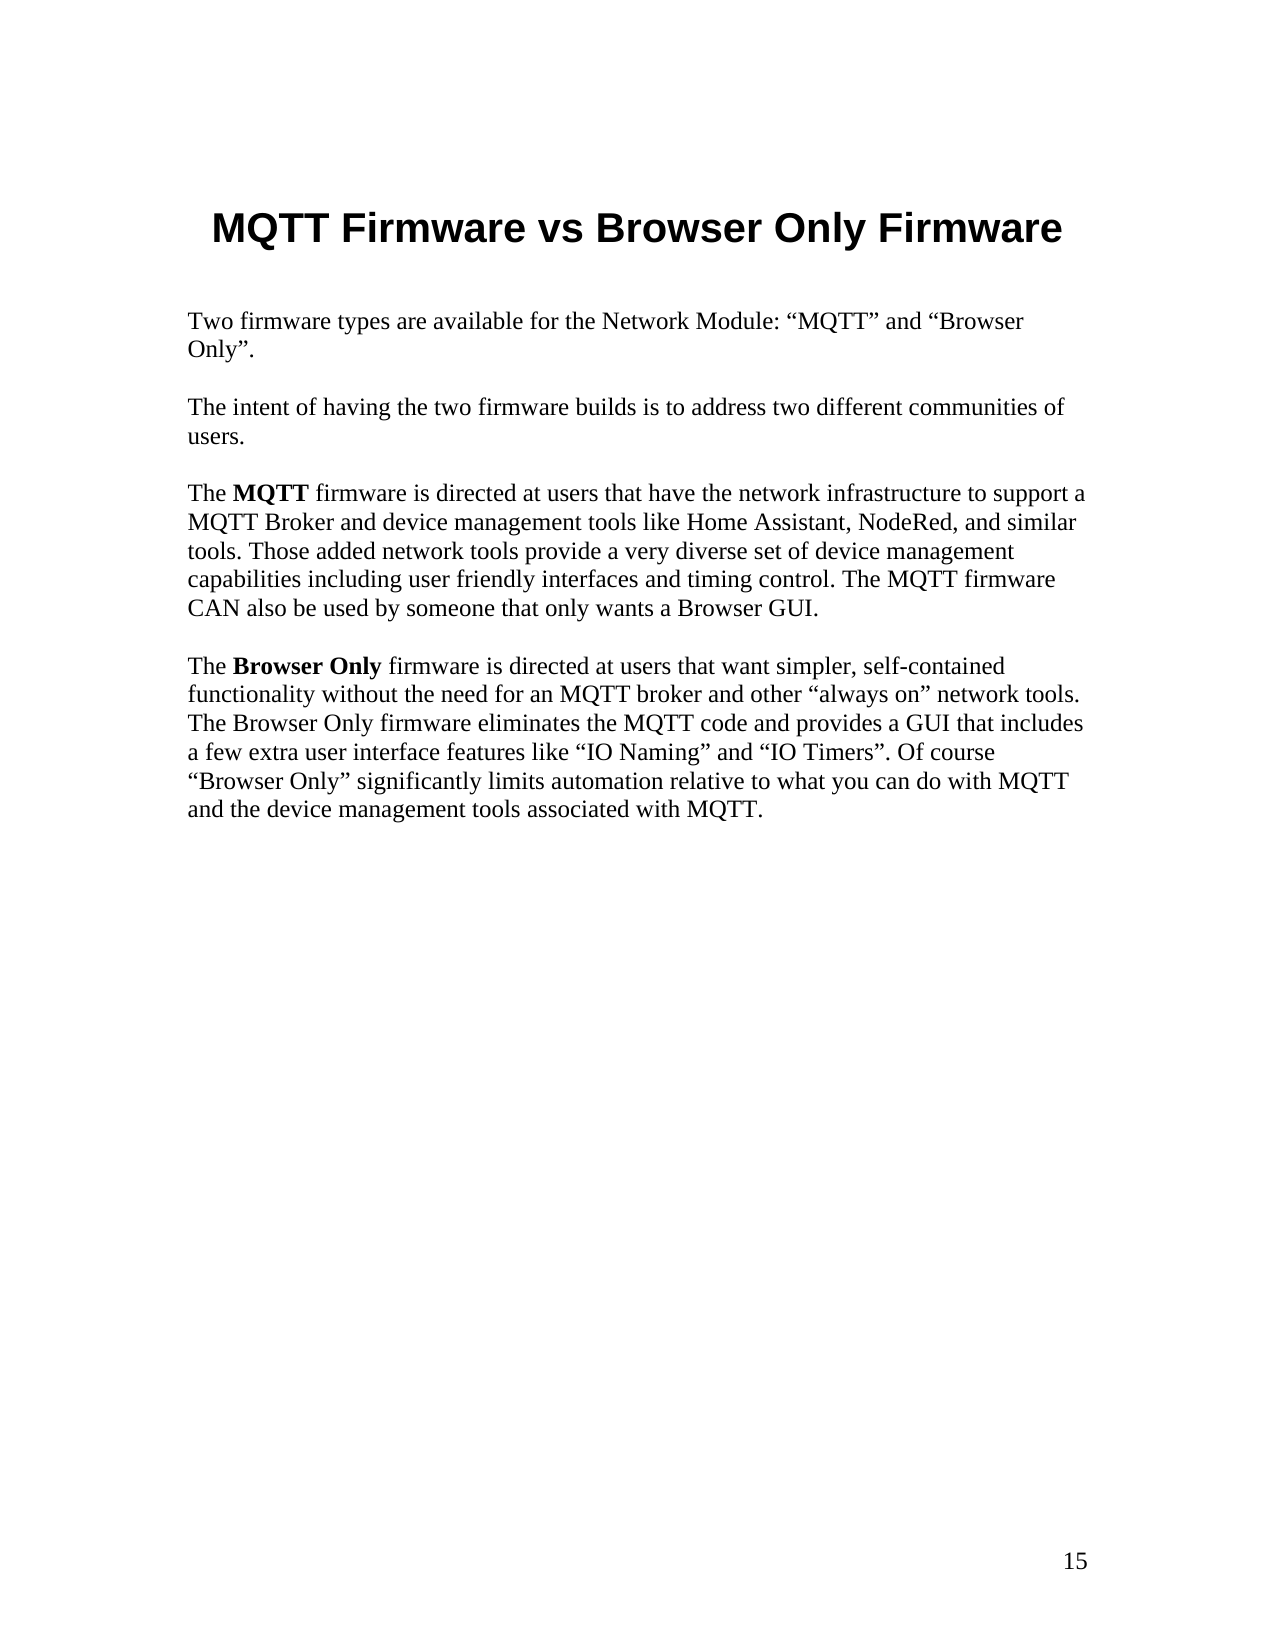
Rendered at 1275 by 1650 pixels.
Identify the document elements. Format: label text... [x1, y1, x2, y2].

text Two firmware types are available for the Network Module: “MQTT” and “Browser Only”. [187, 306, 1087, 363]
subtitle MQTT Firmware vs Browser Only Firmware [187, 204, 1087, 252]
text The MQTT firmware is directed at users that have the network infrastructure to support a MQTT Broker and device management tools like Home Assistant, NodeRed, and similar tools. Those added network tools provide a very diverse set of device management capabilities including user friendly interfaces and timing control. The MQTT firmware CAN also be used by someone that only wants a Browser GUI. [187, 478, 1087, 622]
text The Browser Only firmware is directed at users that want simpler, self-contained functionality without the need for an MQTT broker and other “always on” network tools. The Browser Only firmware eliminates the MQTT code and provides a GUI that includes a few extra user interface features like “IO Naming” and “IO Timers”. Of course “Browser Only” significantly limits automation relative to what you can do with MQTT and the device management tools associated with MQTT. [187, 651, 1087, 823]
text The intent of having the two firmware builds is to address two different communities of users. [187, 392, 1087, 449]
